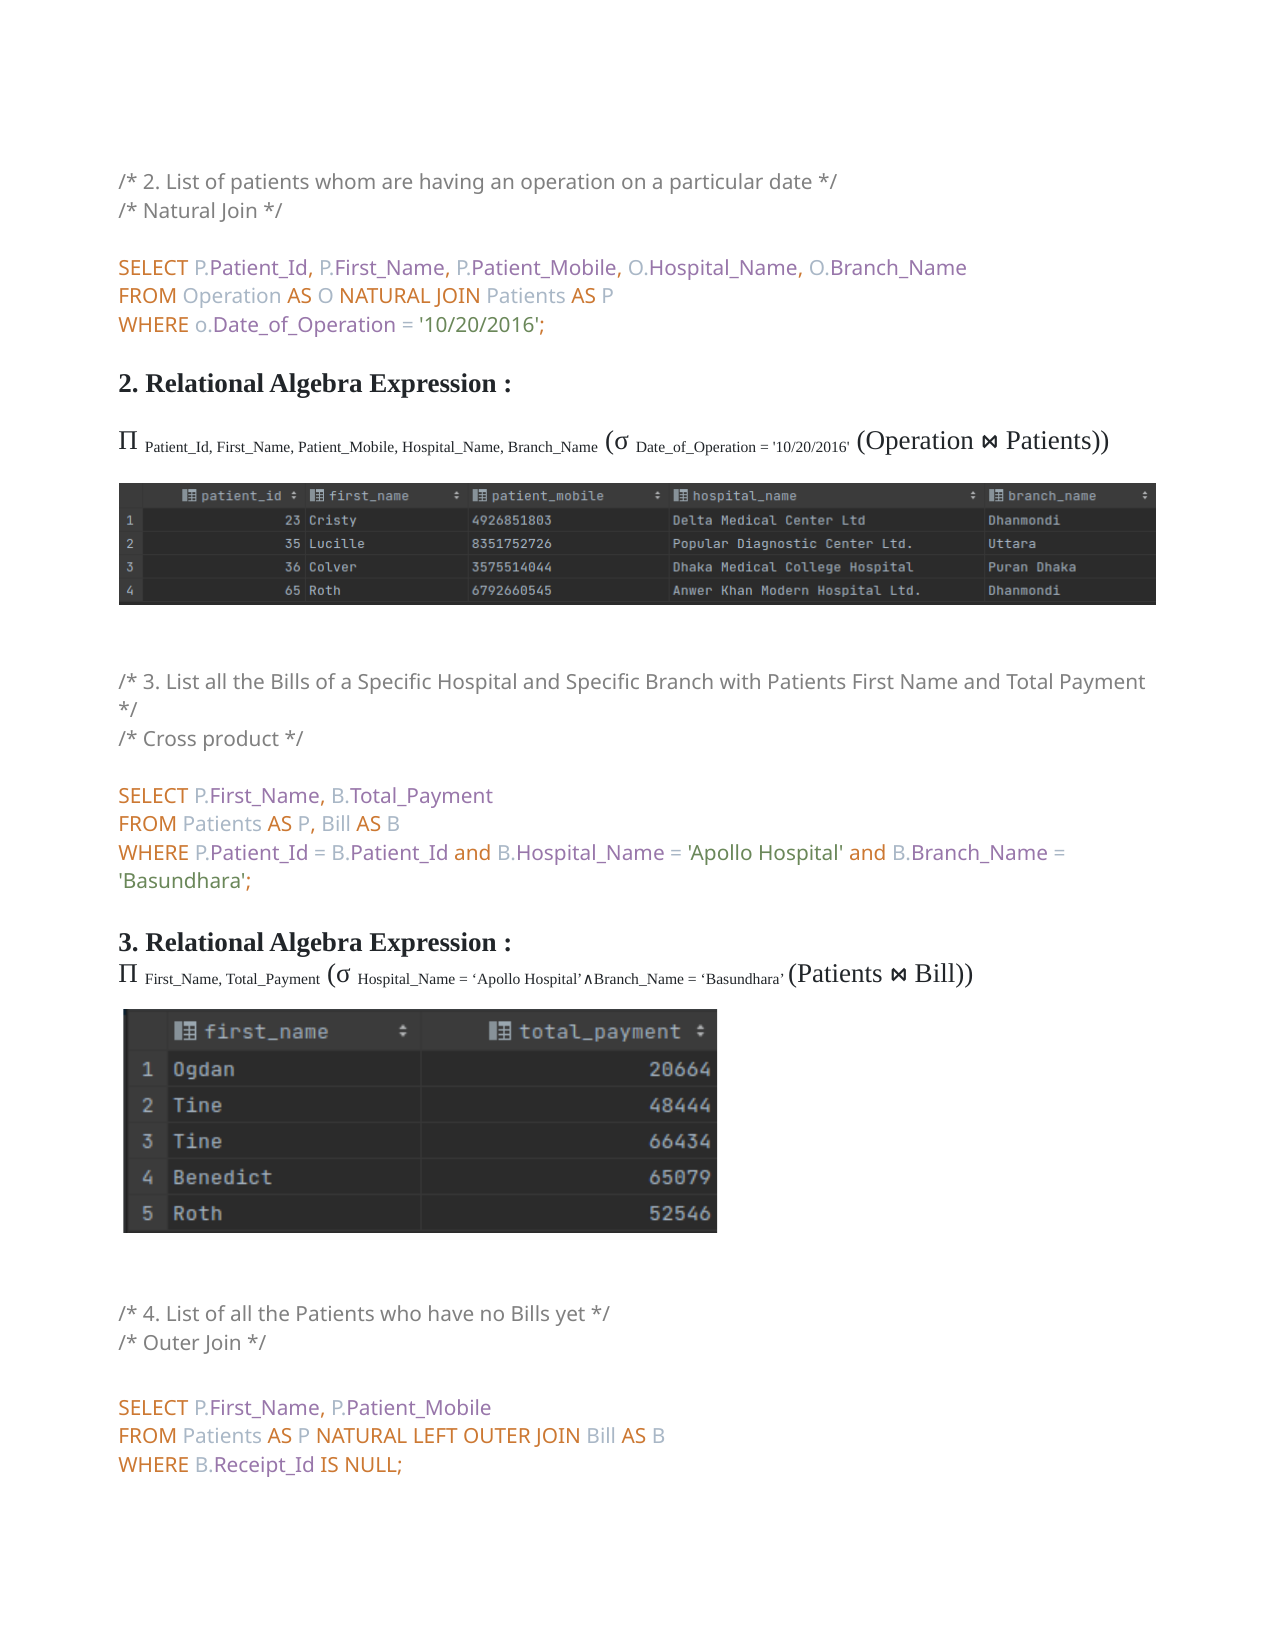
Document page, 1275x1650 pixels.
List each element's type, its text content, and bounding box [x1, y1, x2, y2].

text Π Patient_Id, First_Name, Patient_Mobile, Hospital_Name, Branch_Name (σ Date_of_Operation = '10/20/2016' (Operation ⋈ Patients)) [118, 424, 1155, 456]
picture [123, 1009, 718, 1233]
text 3. Relational Algebra Expression : [118, 926, 1155, 957]
picture [119, 483, 1156, 605]
text /* 3. List all the Bills of a Specific Hospital and Specific Branch with Patients First Name and Total Payment */ /* Cross product */ SELECT P.First_Name, B.Total_Payment FROM Patients AS P, Bill AS B WHERE P.Patient_Id = B.Patient_Id and B.Hospital_Name = 'Apollo Hospital' and B.Branch_Name = 'Basundhara'; [118, 667, 1155, 894]
text Π First_Name, Total_Payment (σ Hospital_Name = ‘Apollo Hospital’∧Branch_Name = ‘Basundhara’ (Patients ⋈ Bill)) [118, 957, 1155, 988]
text 2. Relational Algebra Expression : [118, 367, 1155, 398]
text /* 2. List of patients whom are having an operation on a particular date */ /* Natural Join */ SELECT P.Patient_Id, P.First_Name, P.Patient_Mobile, O.Hospital_Name, O.Branch_Name FROM Operation AS O NATURAL JOIN Patients AS P WHERE o.Date_of_Operation = '10/20/2016'; [118, 167, 1155, 338]
text /* 4. List of all the Patients who have no Bills yet */ /* Outer Join */ SELECT P.First_Name, P.Patient_Mobile FROM Patients AS P NATURAL LEFT OUTER JOIN Bill AS B WHERE B.Receipt_Id IS NULL; [118, 1299, 1155, 1478]
